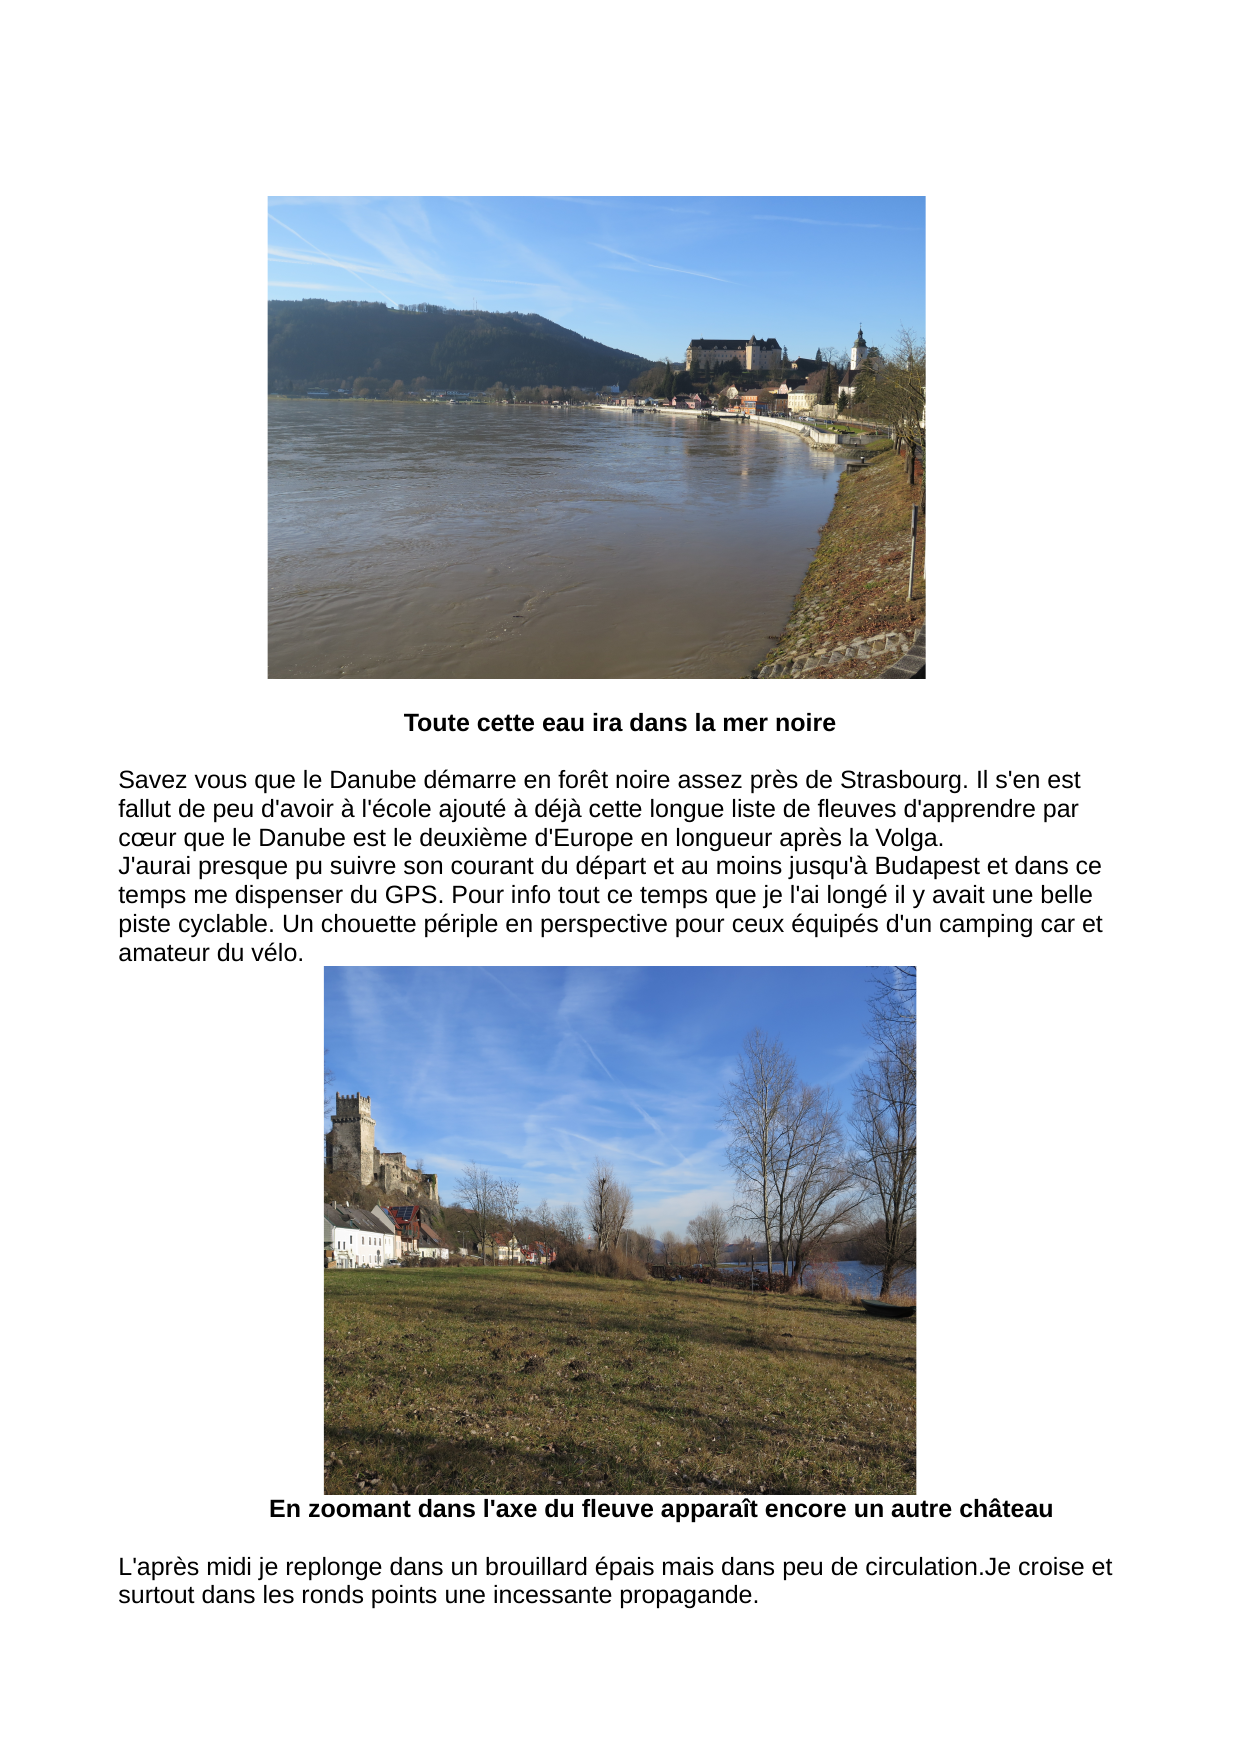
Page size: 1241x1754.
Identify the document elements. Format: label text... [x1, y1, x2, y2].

text J'aurai presque pu suivre son courant du départ et au moins jusqu'à Budapest et dans ce temps me dispenser du GPS. Pour info tout ce temps que je l'ai longé il y avait une belle piste cyclable. Un chouette périple en perspective pour ceux équipés d'un camping car et amateur du vélo. [118, 851, 1122, 966]
picture [323, 966, 917, 1495]
text En zoomant dans l'axe du fleuve apparaît encore un autre château [118, 966, 1122, 1523]
text Toute cette eau ira dans la mer noire [118, 708, 1122, 736]
text Savez vous que le Danube démarre en forêt noire assez près de Strasbourg. Il s'en est fallut de peu d'avoir à l'école ajouté à déjà cette longue liste de fleuves d'apprendre par cœur que le Danube est le deuxième d'Europe en longueur après la Volga. [118, 765, 1122, 851]
picture [267, 196, 926, 679]
text L'après midi je replonge dans un brouillard épais mais dans peu de circulation.Je croise et surtout dans les ronds points une incessante propagande. [118, 1552, 1122, 1609]
